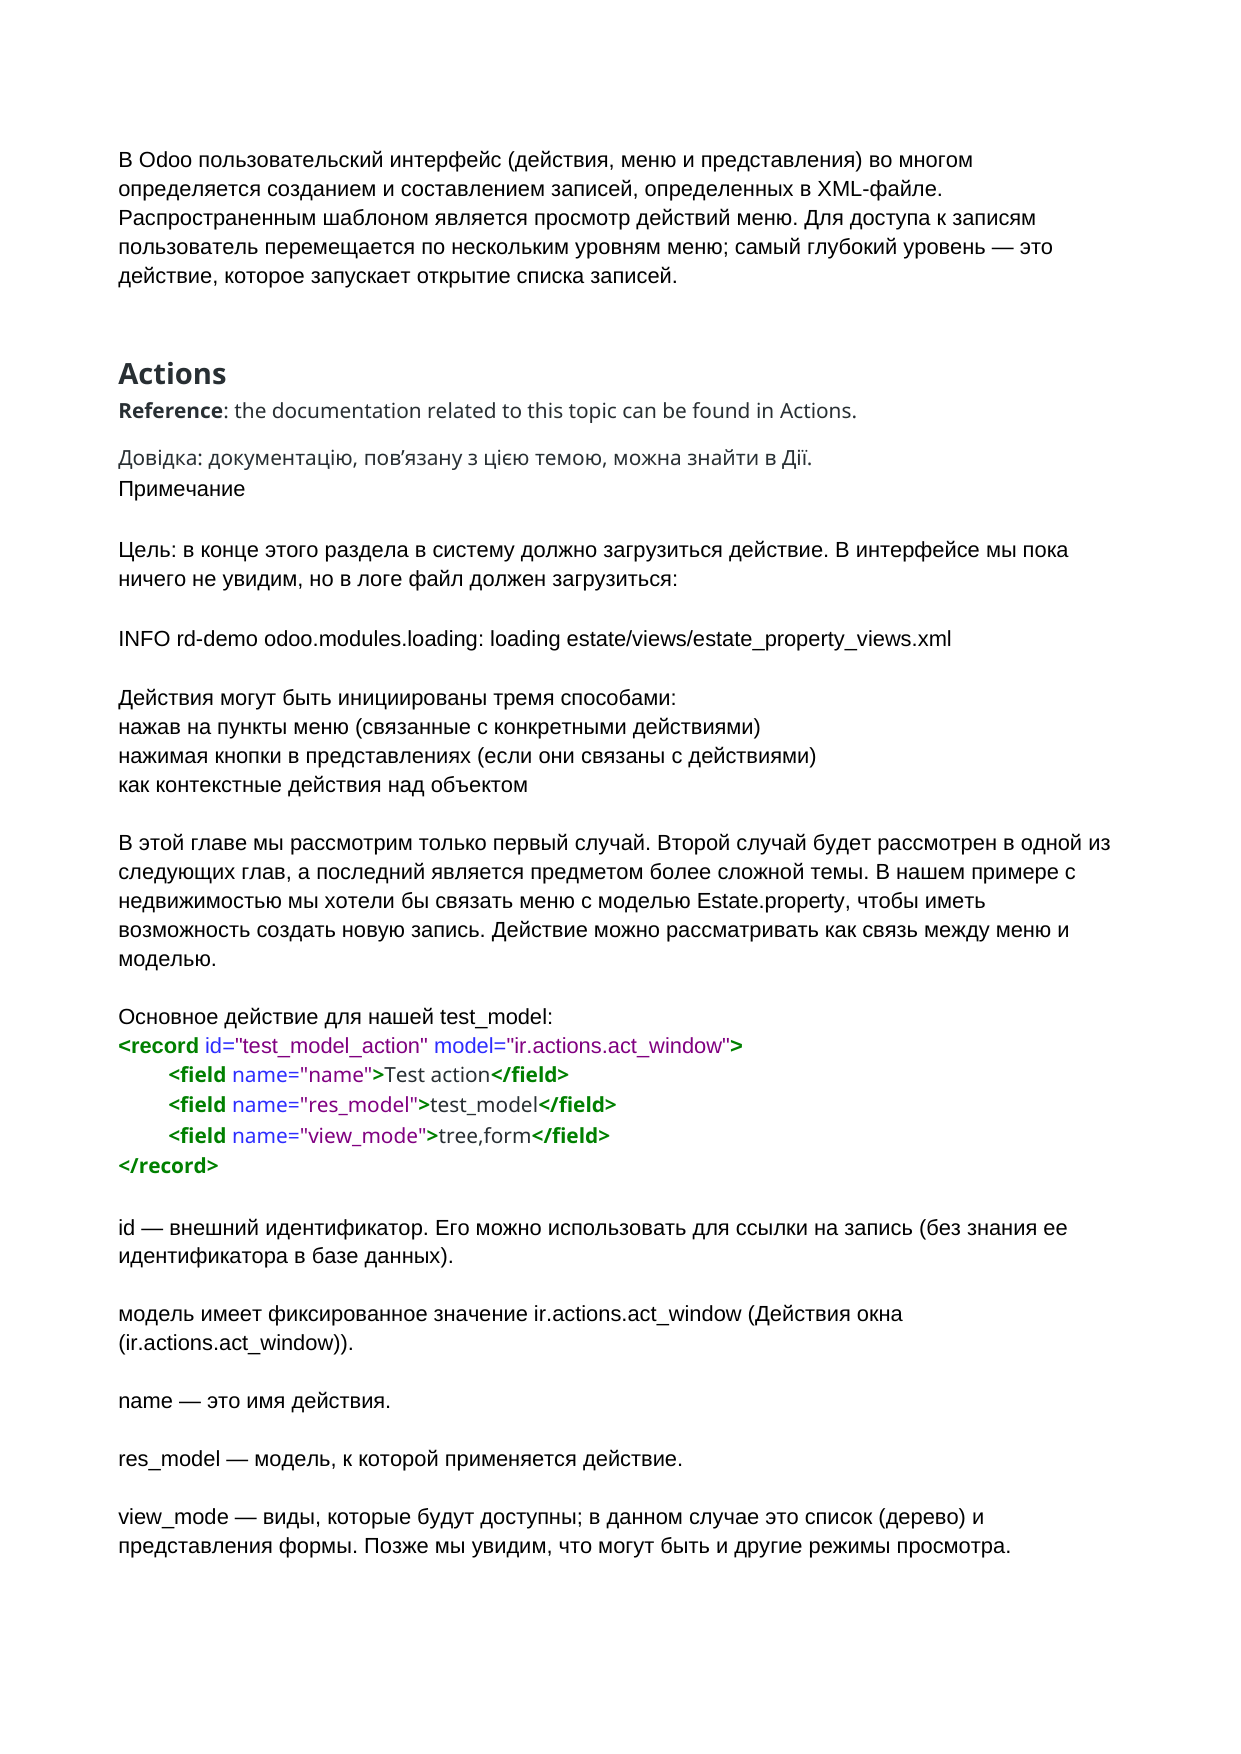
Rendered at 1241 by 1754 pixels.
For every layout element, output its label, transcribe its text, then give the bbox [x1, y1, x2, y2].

text <field name="name">Test action</field> [118, 1060, 1122, 1088]
text Довідка: документацію, пов’язану з цією темою, можна знайти в Дії. [118, 443, 1122, 472]
text <field name="view_mode">tree,form</field> [118, 1121, 1122, 1149]
text </record> [118, 1152, 1122, 1180]
subtitle Actions [118, 353, 1122, 393]
text Действия могут быть инициированы тремя способами: нажав на пункты меню (связанные с конкретными действиями) нажимая кнопки в представлениях (если они связаны с действиями) как контекстные действия над объектом В этой главе мы рассмотрим только первый случай. Второй случай будет рассмотрен в одной из следующих глав, а последний является предметом более сложной темы. В нашем примере с недвижимостью мы хотели бы связать меню с моделью Estate.property, чтобы иметь возможность создать новую запись. Действие можно рассматривать как связь между меню и моделью. Основное действие для нашей test_model: [118, 685, 1122, 1029]
text Reference: the documentation related to this topic can be found in Actions. [118, 396, 1122, 425]
text В Odoo пользовательский интерфейс (действия, меню и представления) во многом определяется созданием и составлением записей, определенных в XML-файле. Распространенным шаблоном является просмотр действий меню. Для доступа к записям пользователь перемещается по нескольким уровням меню; самый глубокий уровень — это действие, которое запускает открытие списка записей. [118, 118, 1122, 288]
text id — внешний идентификатор. Его можно использовать для ссылки на запись (без знания ее идентификатора в базе данных). модель имеет фиксированное значение ir.actions.act_window (Действия окна (ir.actions.act_window)). name — это имя действия. res_model — модель, к которой применяется действие. view_mode — виды, которые будут доступны; в данном случае это список (дерево) и представления формы. Позже мы увидим, что могут быть и другие режимы просмотра. [118, 1214, 1122, 1558]
text <field name="res_model">test_model</field> [118, 1090, 1122, 1119]
text INFO rd-demo odoo.modules.loading: loading estate/views/estate_property_views.xml [118, 626, 1122, 651]
text Примечание Цель: в конце этого раздела в систему должно загрузиться действие. В интерфейсе мы пока ничего не увидим, но в логе файл должен загрузиться: [118, 476, 1122, 591]
text <record id="test_model_action" model="ir.actions.act_window"> [118, 1033, 1122, 1058]
